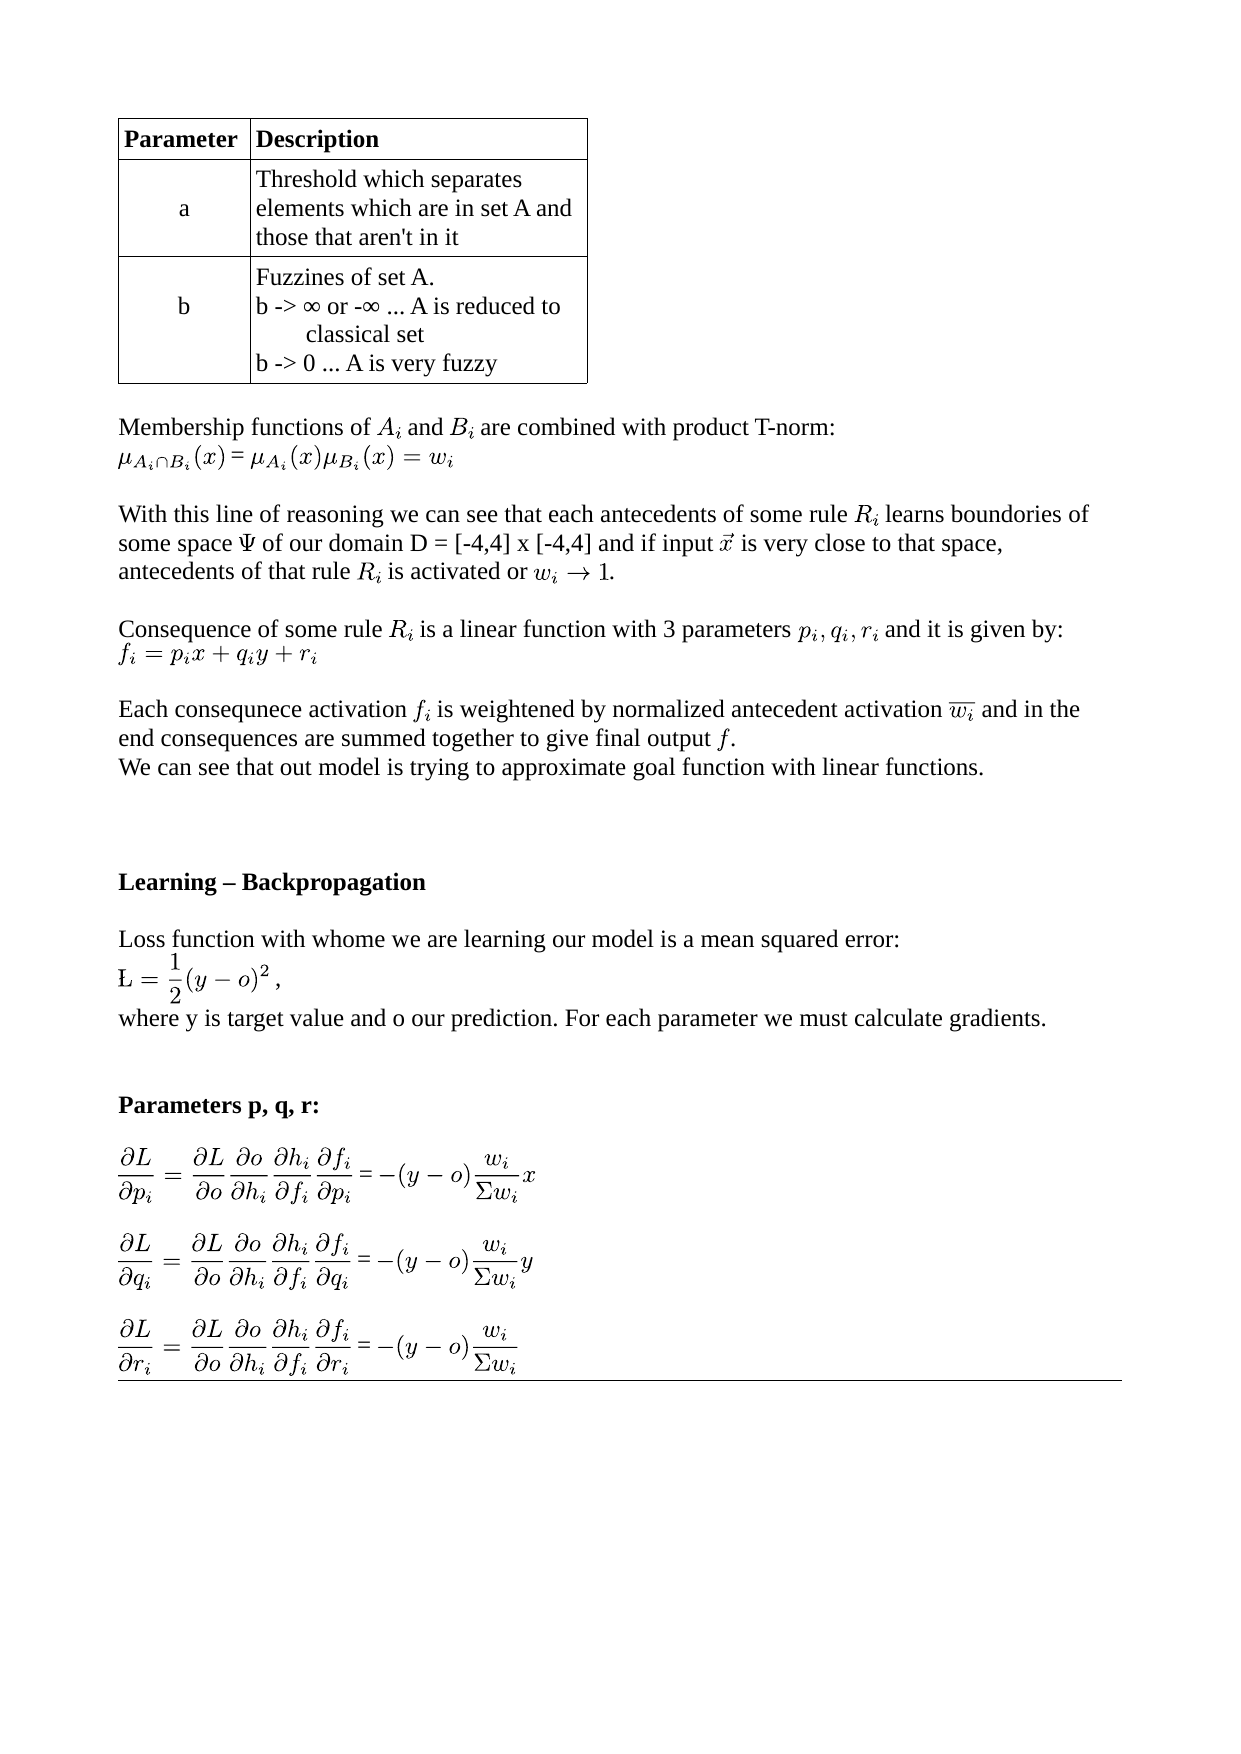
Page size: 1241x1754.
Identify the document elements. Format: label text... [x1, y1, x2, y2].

table_cell a [119, 160, 250, 256]
text With this line of reasoning we can see that each antecedents of some rule learns boundories of some space of our domain D = [-4,4] x [-4,4] and if input is very close to that space, antecedents of that rule is activated or . [118, 499, 1122, 585]
table_header Parameter [119, 119, 250, 158]
text Learning – Backpropagation [118, 867, 1122, 895]
table_cell b [119, 257, 250, 383]
text where y is target value and o our prediction. For each parameter we must calculate gradients. [118, 1003, 1122, 1032]
text Loss function with whome we are learning our model is a mean squared error: [118, 924, 1122, 953]
text = [118, 1319, 1122, 1380]
table_header Description [251, 119, 587, 158]
text Membership functions of and are combined with product T-norm: [118, 412, 1122, 440]
text = [118, 440, 1122, 470]
text We can see that out model is trying to approximate goal function with linear functions. [118, 752, 1122, 780]
table_cell Fuzzines of set A. b -> ∞ or -∞ ... A is reduced to classical set b -> 0 ... A is very fuzzy [251, 257, 587, 383]
text Consequence of some rule is a linear function with 3 parameters and it is given by: [118, 614, 1122, 643]
text = [341, 1233, 1122, 1290]
text Each consequnece activation is weightened by normalized antecedent activation and in the end consequences are summed together to give final output . [118, 694, 1122, 752]
text = [345, 1147, 1122, 1204]
table_cell Threshold which separates elements which are in set A and those that aren't in it [251, 160, 587, 256]
text , [177, 953, 1122, 1003]
text Parameters p, q, r: [118, 1090, 1122, 1118]
